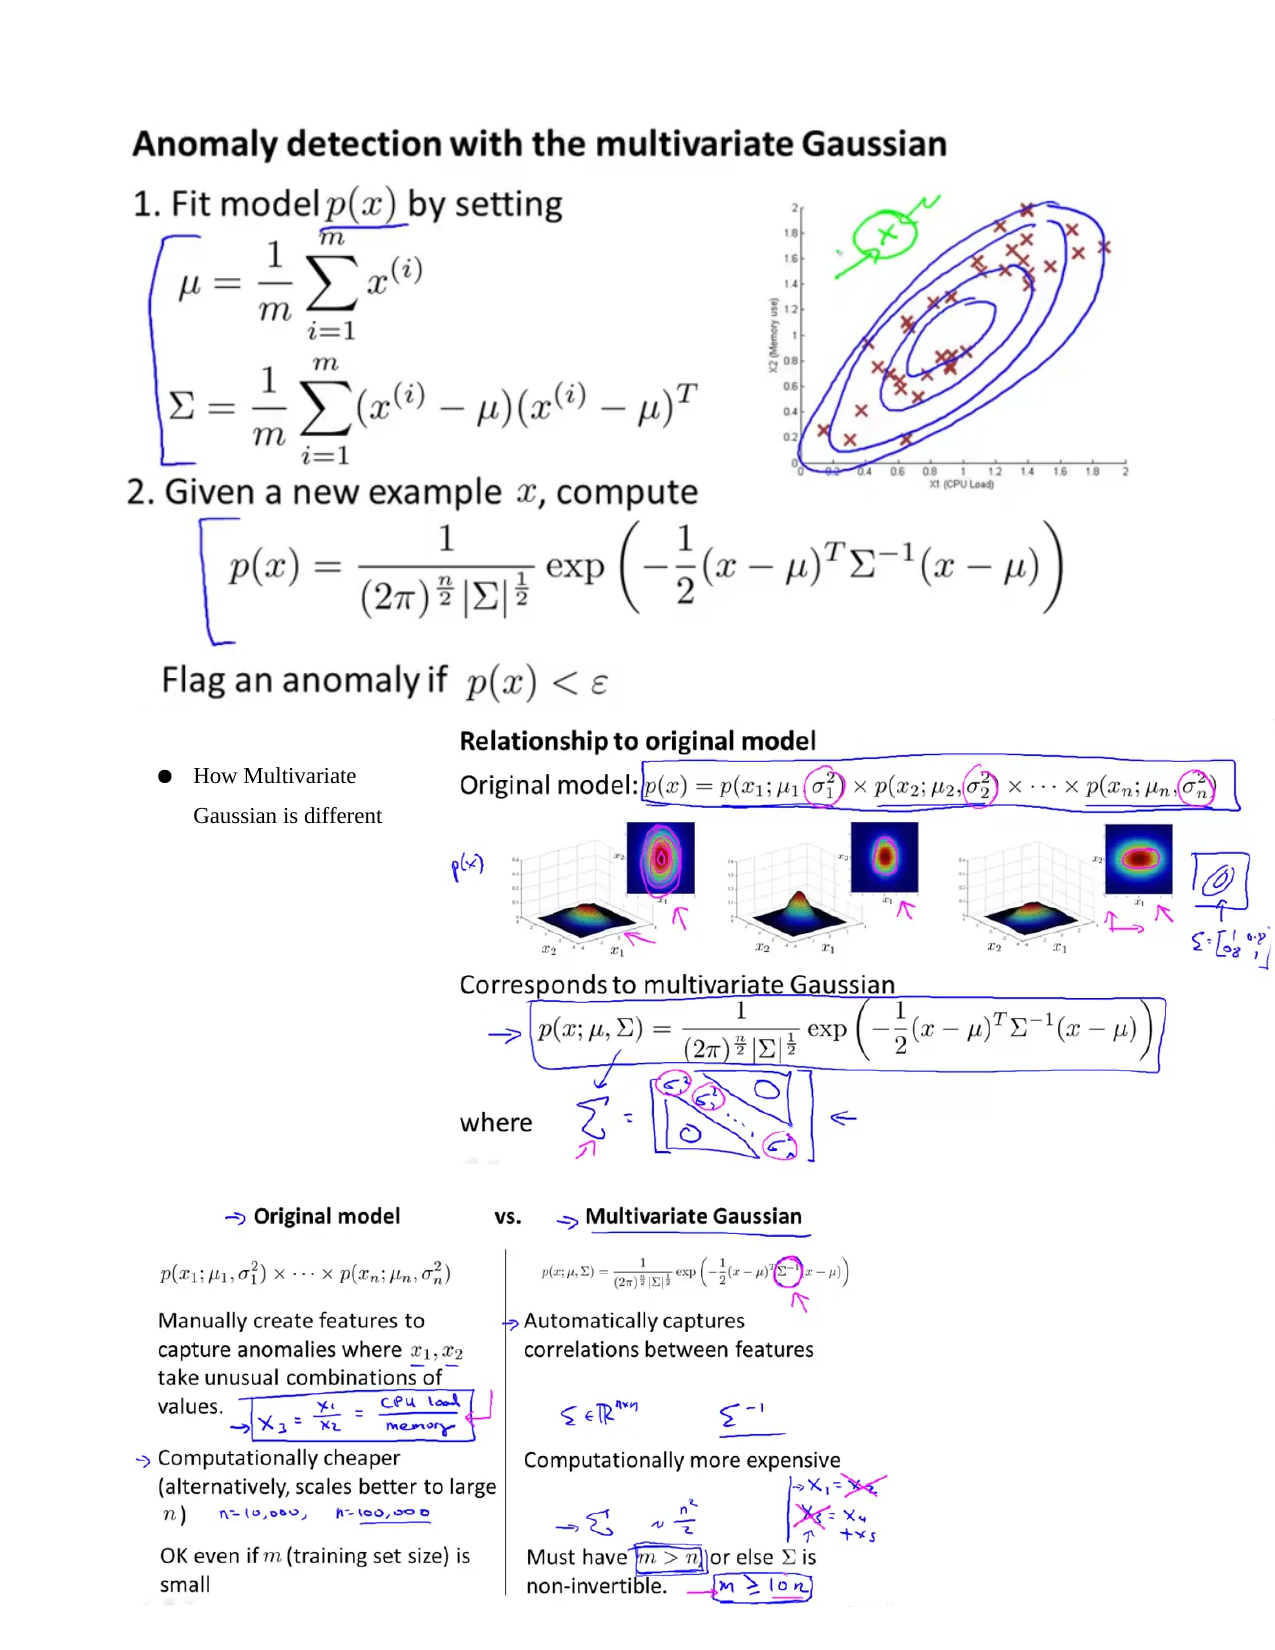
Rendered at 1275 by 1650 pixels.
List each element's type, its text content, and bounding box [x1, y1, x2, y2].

picture [118, 118, 1157, 710]
list How Multivariate Gaussian is different [156, 762, 428, 828]
picture [133, 1198, 892, 1607]
picture [428, 719, 1275, 1174]
